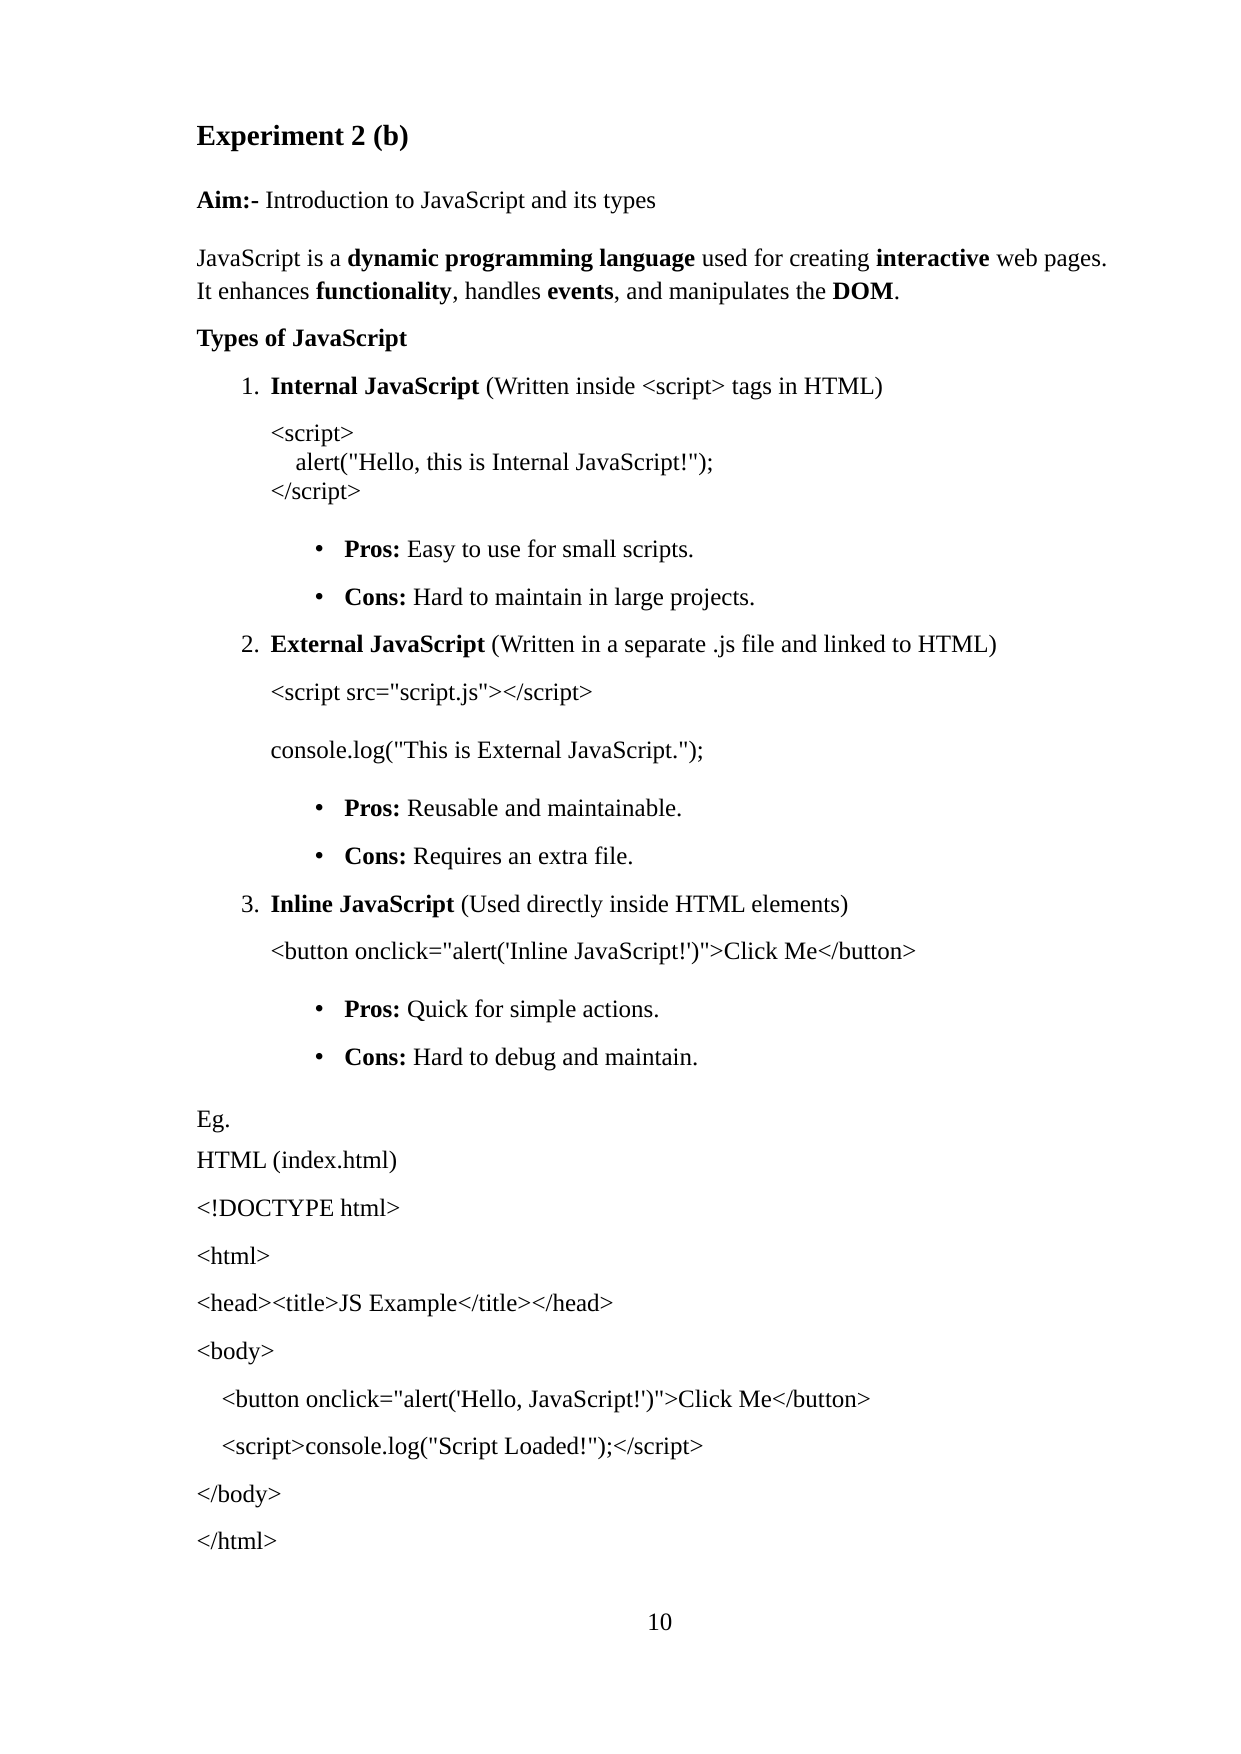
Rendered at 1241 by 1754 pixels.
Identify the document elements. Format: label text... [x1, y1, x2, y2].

text JavaScript is a dynamic programming language used for creating interactive web pages. It enhances functionality, handles events, and manipulates the DOM. [196, 243, 1122, 304]
list Cons: Hard to debug and maintain. [315, 1042, 1122, 1071]
text <button onclick="alert('Hello, JavaScript!')">Click Me</button> [196, 1384, 1122, 1412]
text Aim:- Introduction to JavaScript and its types [196, 185, 1122, 214]
list Pros: Easy to use for small scripts. [315, 534, 1122, 563]
list Cons: Requires an extra file. [315, 841, 1122, 870]
text </body> [196, 1479, 1122, 1508]
list console.log("This is External JavaScript."); [241, 735, 1122, 764]
text HTML (index.html) [196, 1146, 1122, 1174]
text </html> [196, 1526, 1122, 1555]
list <script> [241, 418, 1122, 447]
list Inline JavaScript (Used directly inside HTML elements) [241, 889, 1122, 917]
text Experiment 2 (b) [196, 118, 1122, 152]
subtitle Eg. [196, 1104, 1122, 1133]
list Internal JavaScript (Written inside <script> tags in HTML) [241, 371, 1122, 400]
list Pros: Quick for simple actions. [315, 994, 1122, 1023]
list alert("Hello, this is Internal JavaScript!"); [241, 447, 1122, 476]
text <body> [196, 1336, 1122, 1365]
list </script> [241, 476, 1122, 505]
text Types of JavaScript [196, 323, 1122, 352]
list External JavaScript (Written in a separate .js file and linked to HTML) [241, 629, 1122, 658]
list <script src="script.js"></script> [241, 677, 1122, 706]
text <head><title>JS Example</title></head> [196, 1288, 1122, 1317]
list Cons: Hard to maintain in large projects. [315, 582, 1122, 611]
list Pros: Reusable and maintainable. [315, 793, 1122, 822]
list <button onclick="alert('Inline JavaScript!')">Click Me</button> [241, 936, 1122, 965]
text <script>console.log("Script Loaded!");</script> [196, 1431, 1122, 1460]
text <!DOCTYPE html> [196, 1193, 1122, 1222]
text <html> [196, 1241, 1122, 1269]
